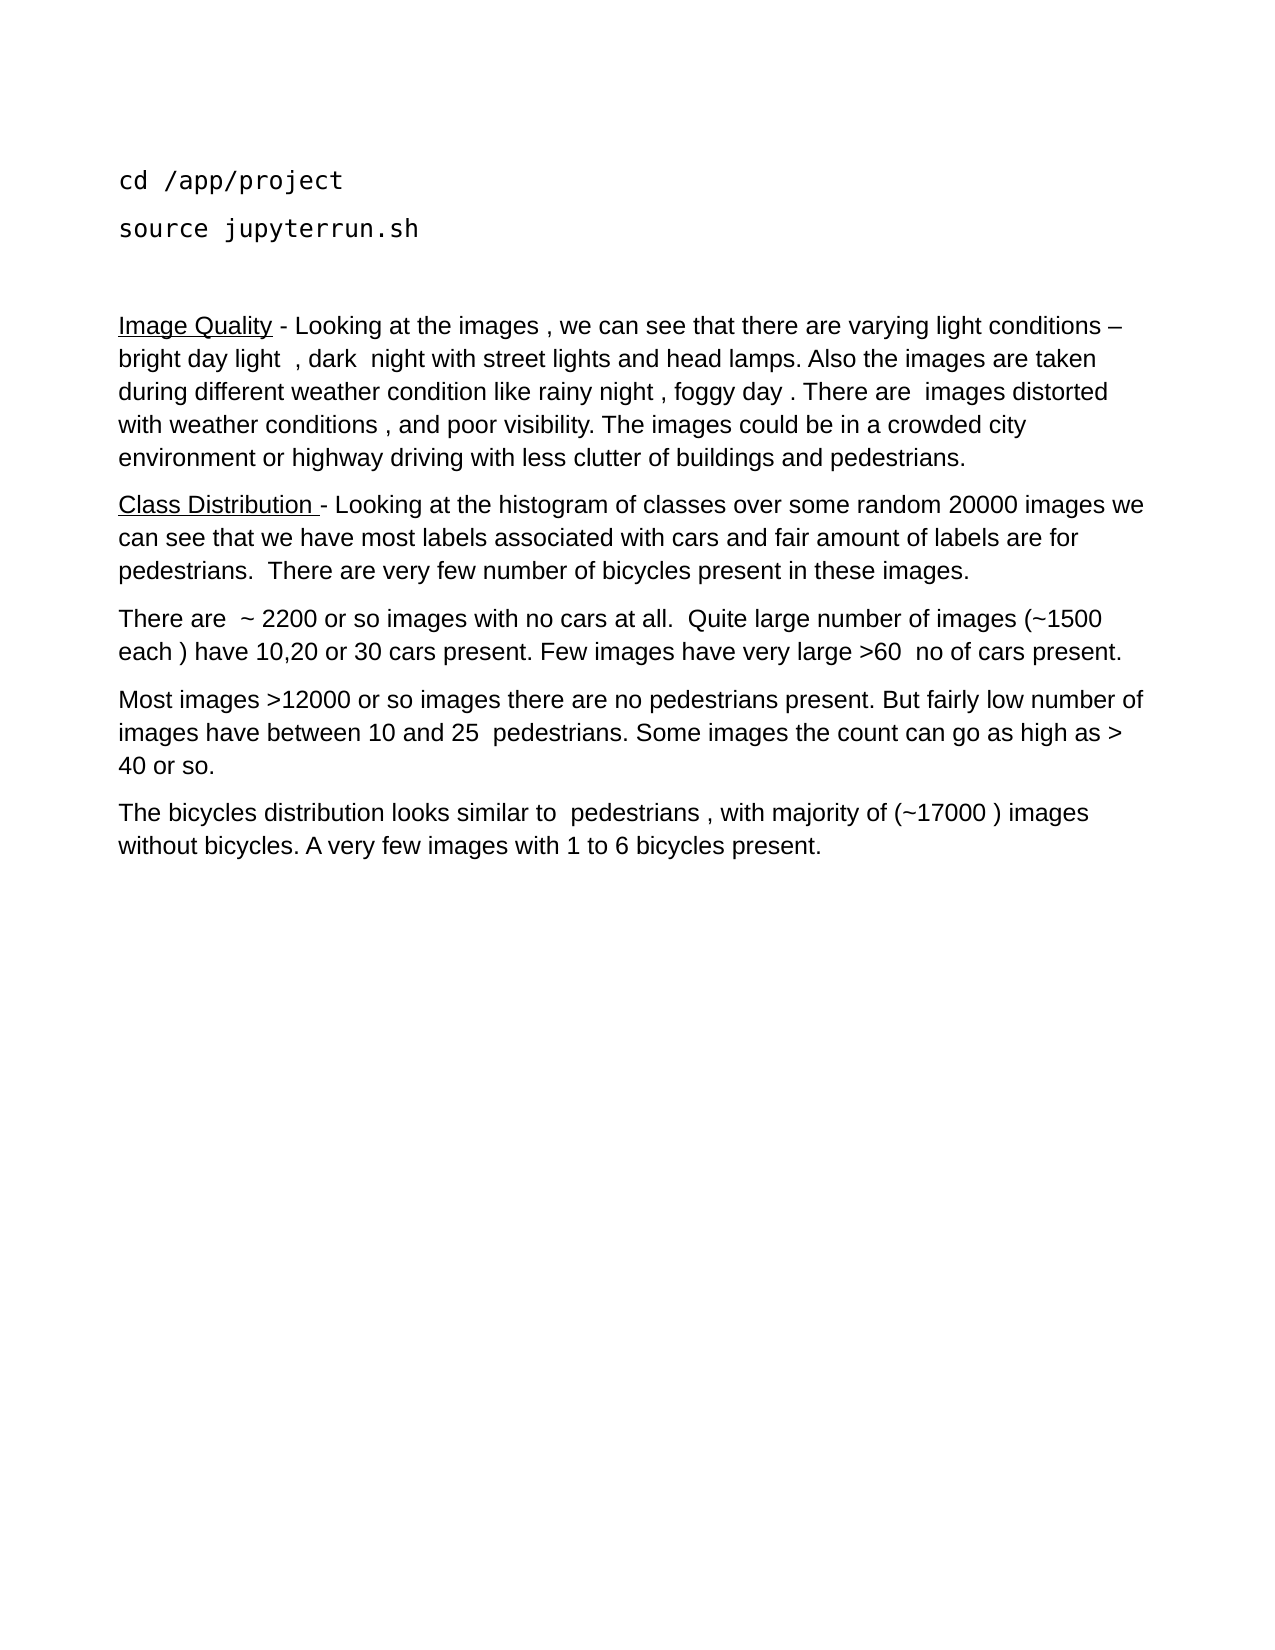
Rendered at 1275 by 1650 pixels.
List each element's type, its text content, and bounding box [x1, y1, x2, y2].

text Most images >12000 or so images there are no pedestrians present. But fairly low number of images have between 10 and 25 pedestrians. Some images the count can go as high as > 40 or so. [118, 684, 1157, 779]
text Class Distribution - Looking at the histogram of classes over some random 20000 images we can see that we have most labels associated with cars and fair amount of labels are for pedestrians. There are very few number of bicycles present in these images. [118, 490, 1157, 585]
text source jupyterrun.sh [118, 214, 1157, 243]
text Image Quality - Looking at the images , we can see that there are varying light conditions – bright day light , dark night with street lights and head lamps. Also the images are taken during different weather condition like rainy night , foggy day . There are images distorted with weather conditions , and poor visibility. The images could be in a crowded city environment or highway driving with less clutter of buildings and pedestrians. [118, 311, 1157, 471]
text cd /app/project [118, 166, 1157, 195]
text The bicycles distribution looks similar to pedestrians , with majority of (~17000 ) images without bicycles. A very few images with 1 to 6 bicycles present. [118, 798, 1157, 860]
text There are ~ 2200 or so images with no cars at all. Quite large number of images (~1500 each ) have 10,20 or 30 cars present. Few images have very large >60 no of cars present. [118, 604, 1157, 666]
